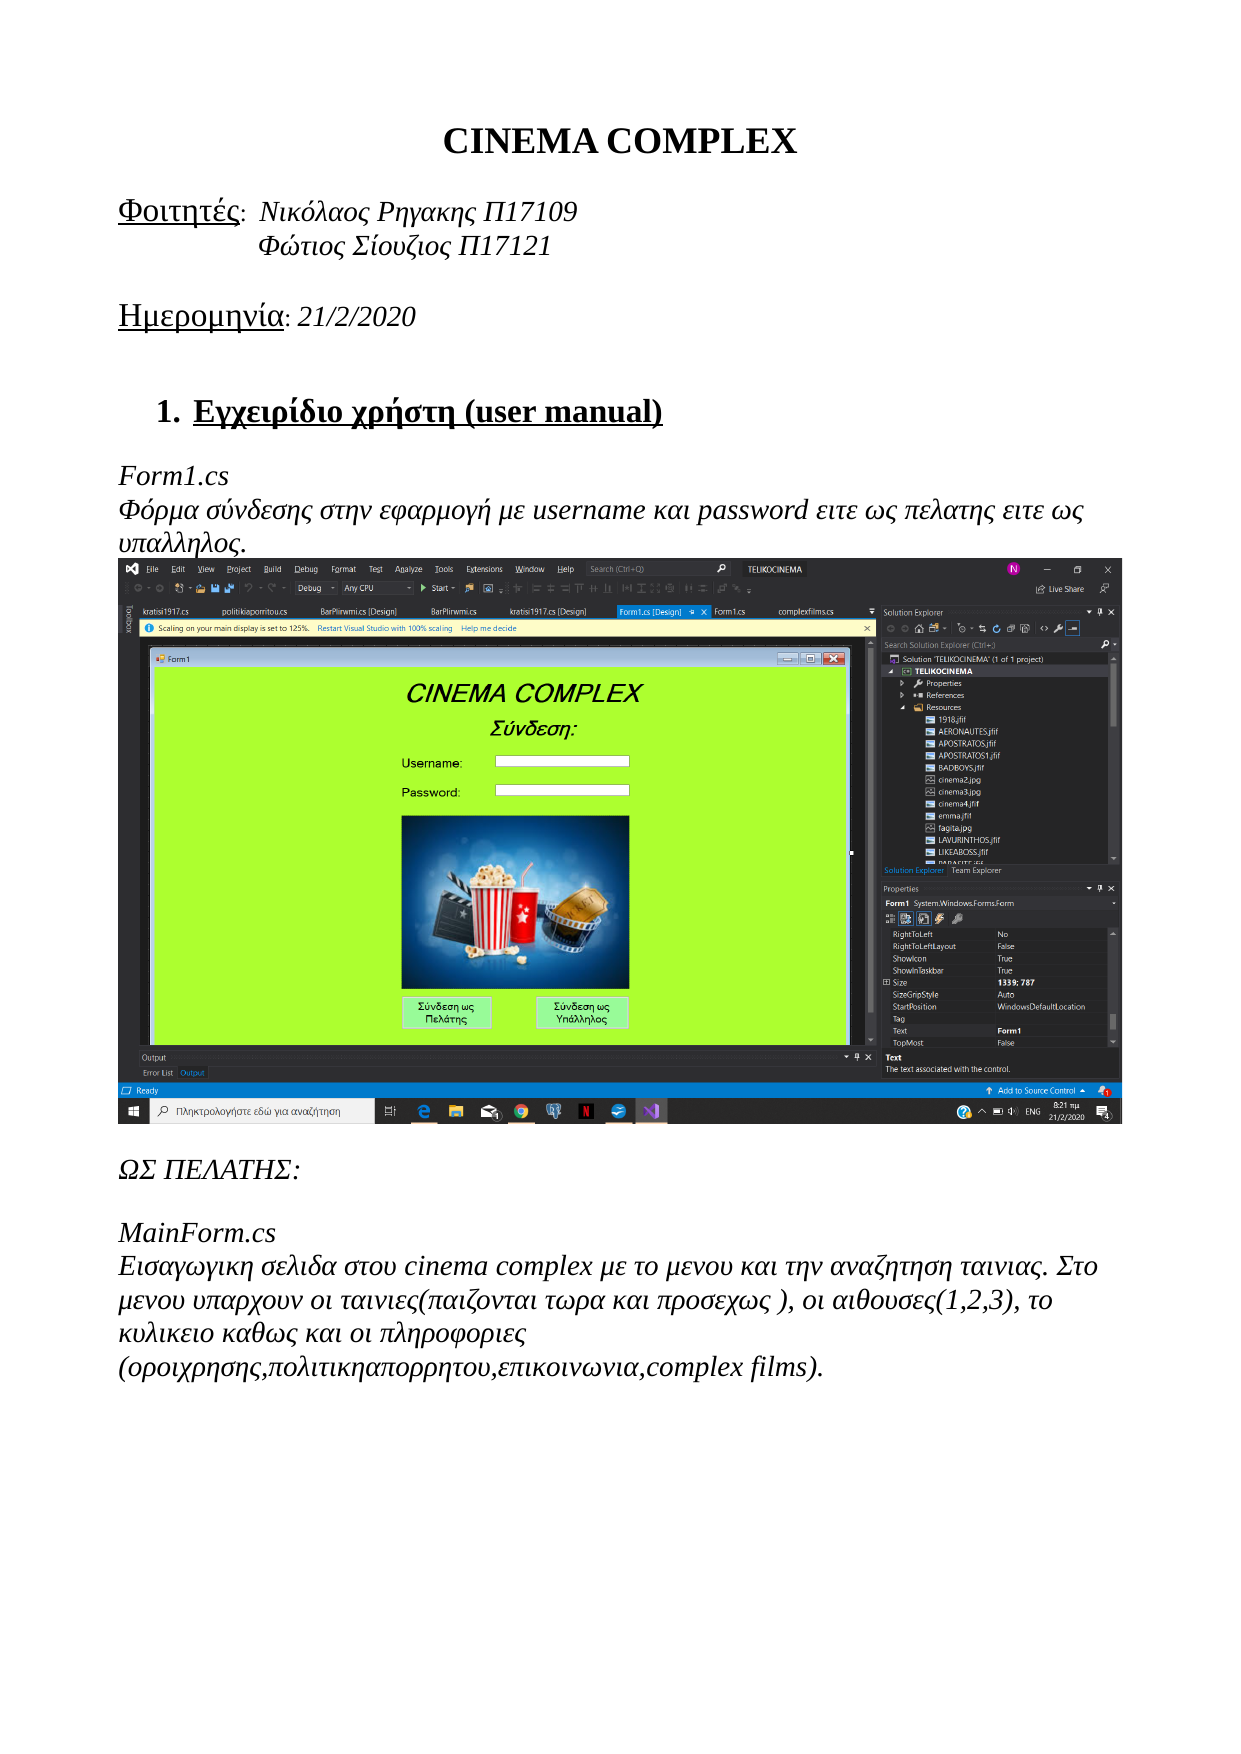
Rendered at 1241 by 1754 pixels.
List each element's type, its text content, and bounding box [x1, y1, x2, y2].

text Ημερομηνία: 21/2/2020 [118, 295, 1122, 334]
list Εγχειρίδιο χρήστη (user manual) [156, 391, 1122, 429]
text Φόρμα σύνδεσης στην εφαρμογή με username και password ειτε ως πελατης ειτε ως υπαλληλος. [118, 492, 1122, 558]
text Εισαγωγικη σελιδα στου cinema complex με το μενου και την αναζητηση ταινιας. Στο μενου υπαρχουν οι ταινιες(παιζονται τωρα και προσεχως ), οι αιθουσες(1,2,3), το κυλικειο καθως και οι πληροφοριες (οροιχρησης,πολιτικηαπορρητου,επικοινωνια,complex films). [118, 1248, 1122, 1382]
text Φώτιος Σίουζιος Π17121 [118, 228, 1122, 262]
text ΩΣ ΠΕΛΑΤΗΣ: [118, 1152, 1122, 1186]
text Φοιτητές: Νικόλαος Ρηγακης Π17109 [118, 190, 1122, 228]
text MainForm.cs [118, 1215, 1122, 1248]
text Form1.cs [118, 458, 1122, 492]
picture [118, 558, 1123, 1124]
text CINEMA COMPLEX [118, 118, 1122, 161]
